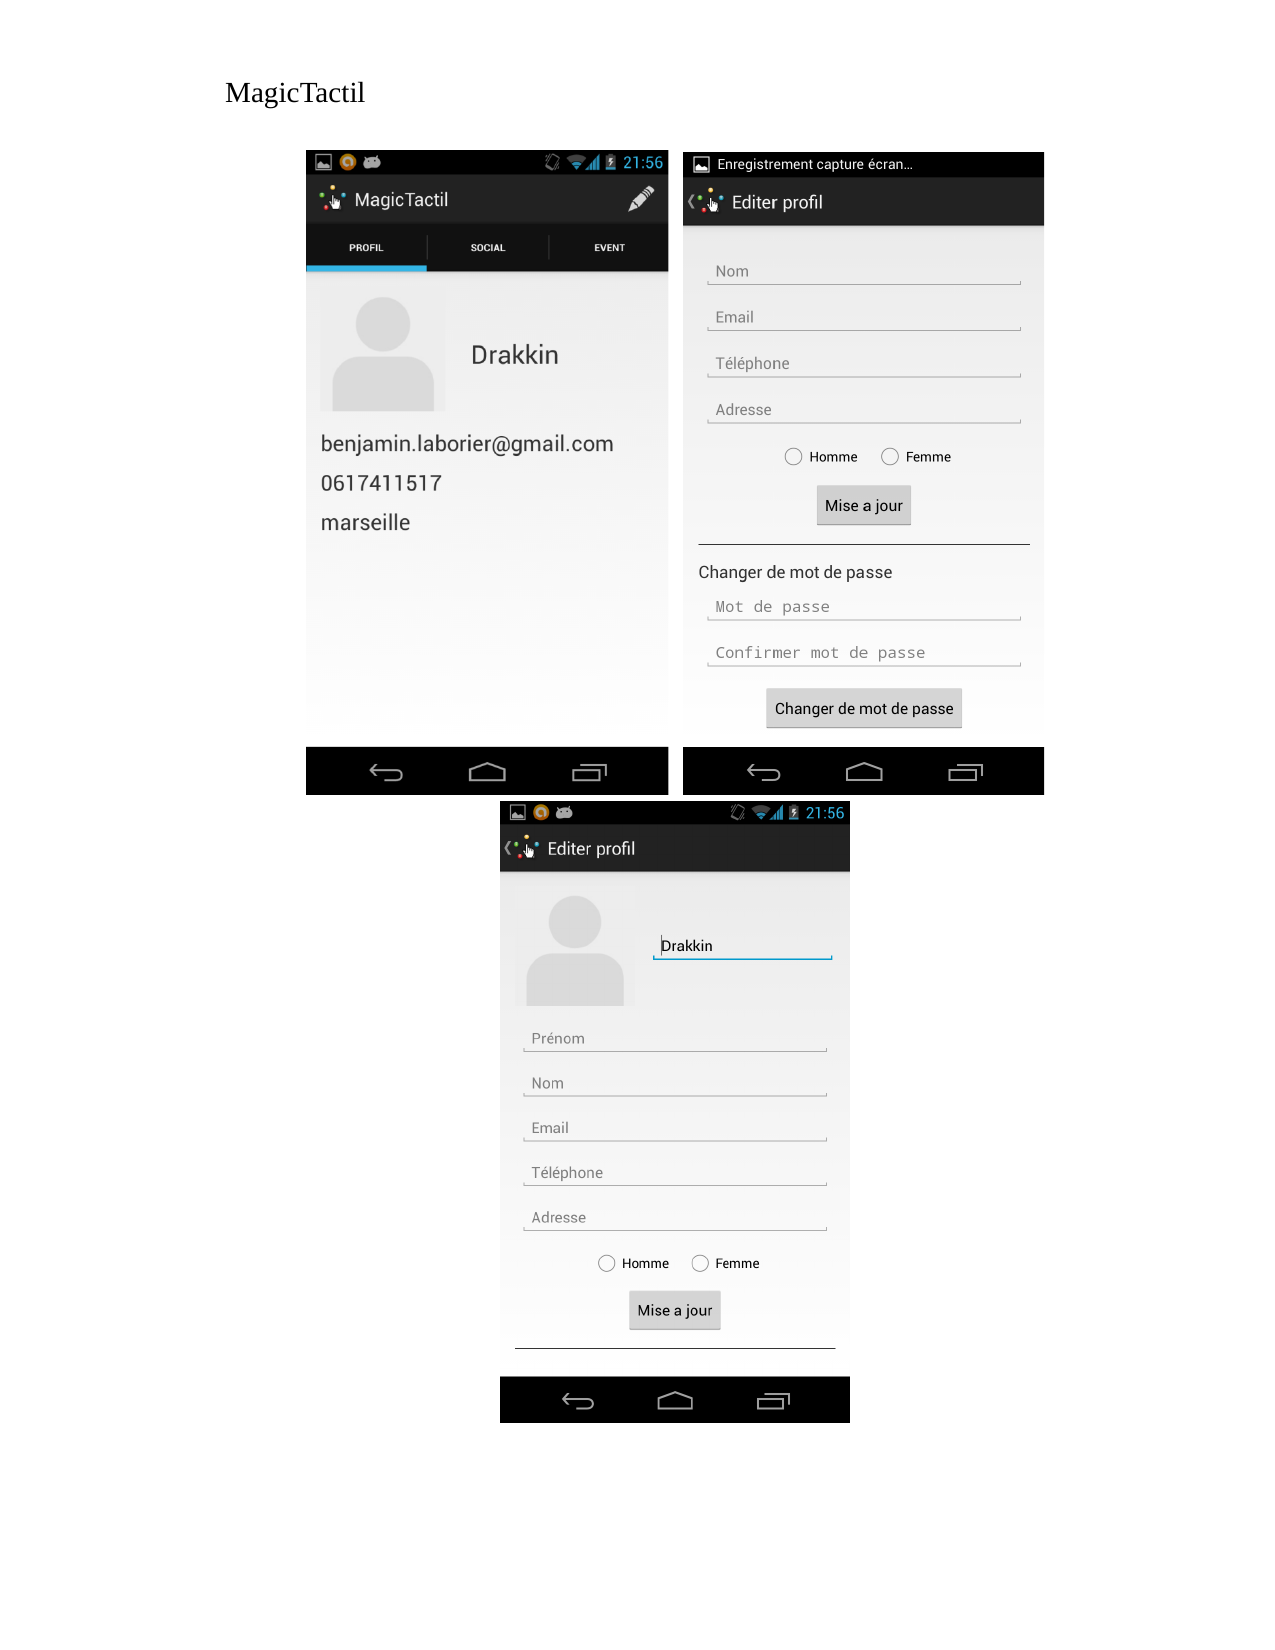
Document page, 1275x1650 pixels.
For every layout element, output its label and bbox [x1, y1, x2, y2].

picture [683, 152, 1045, 795]
picture [306, 150, 669, 795]
picture [500, 801, 850, 1423]
